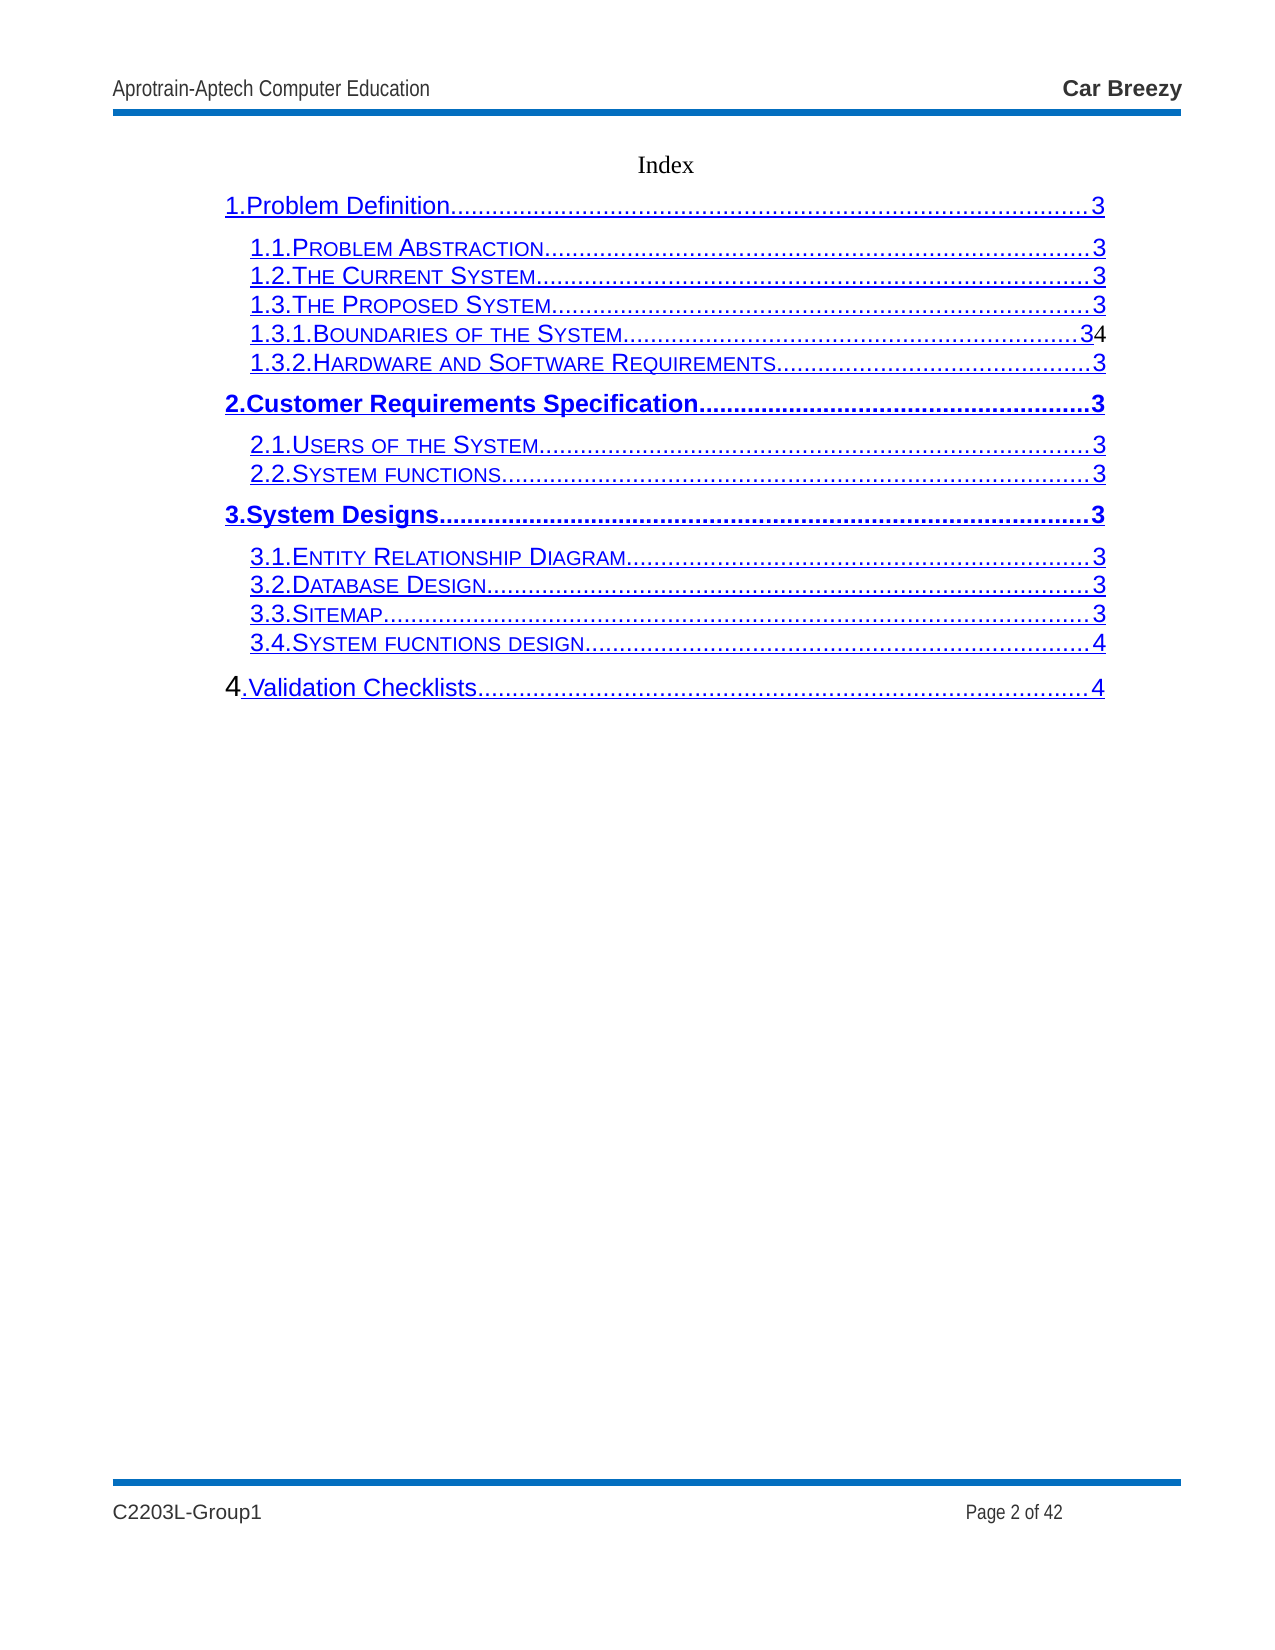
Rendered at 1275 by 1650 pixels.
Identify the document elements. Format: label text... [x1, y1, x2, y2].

text 1.3.1. Boundaries of the System 34 [250, 319, 1106, 348]
text 1.3. The Proposed System 3 [250, 290, 1106, 315]
text 2.1. Users of the System 3 [250, 430, 1106, 455]
text 1. Problem Definition 3 [225, 191, 1106, 220]
text 3.1. Entity Relationship Diagram 3 [250, 542, 1106, 567]
text 4. Validation Checklists 4 [225, 669, 1106, 703]
text 1.3.2. Hardware and Software Requirements 3 [250, 348, 1106, 373]
text 2. Customer Requirements Specification 3 [225, 389, 1106, 418]
text Index [225, 150, 1106, 179]
text 3.4. System fucntions design 4 [250, 628, 1106, 653]
text 3.3. Sitemap 3 [250, 599, 1106, 624]
text 1.2. The Current System 3 [250, 261, 1106, 286]
text 2.2. System functions 3 [250, 459, 1106, 484]
text 1.1. Problem Abstraction 3 [250, 233, 1106, 258]
text 3.2. Database Design 3 [250, 570, 1106, 595]
text 3. System Designs 3 [225, 500, 1106, 529]
